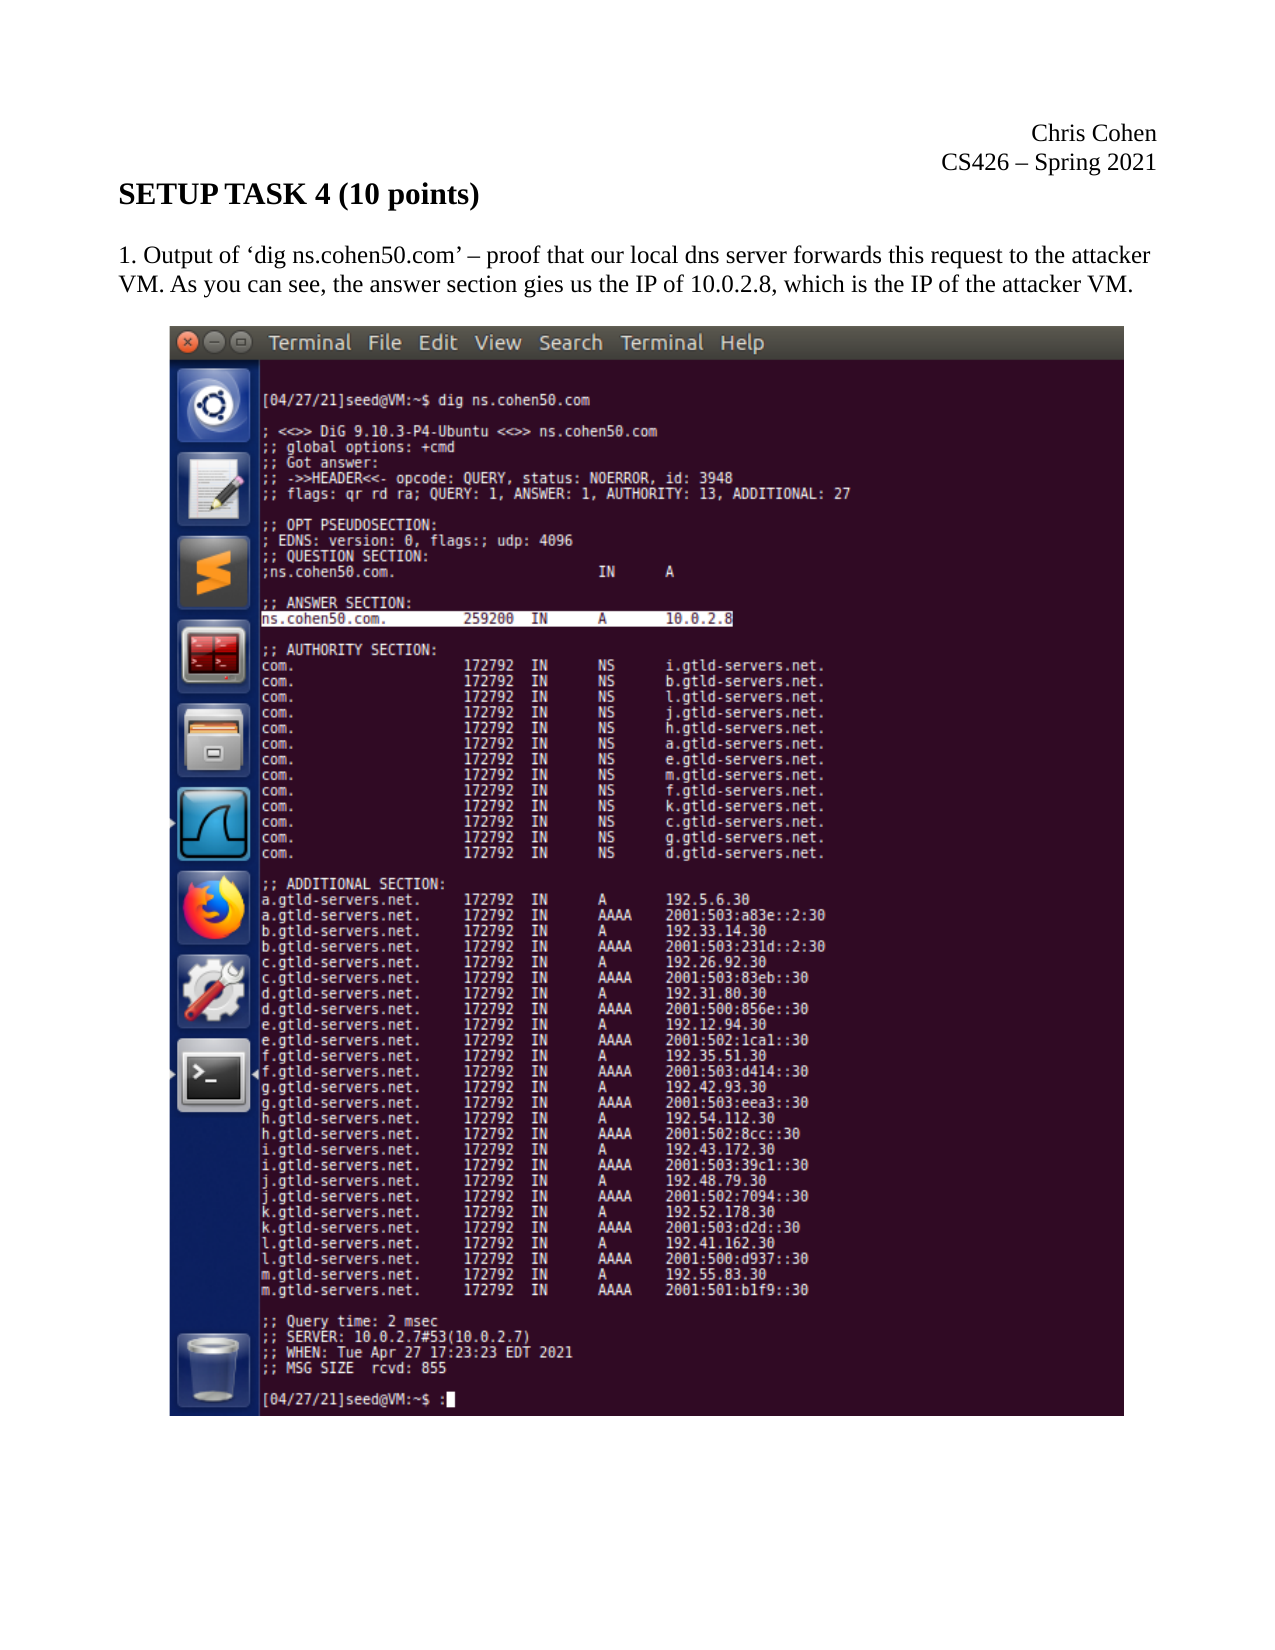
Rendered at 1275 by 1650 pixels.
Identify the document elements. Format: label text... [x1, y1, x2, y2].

text Chris Cohen [118, 118, 1157, 147]
text SETUP TASK 4 (10 points) [118, 176, 1157, 212]
text CS426 – Spring 2021 [118, 147, 1157, 176]
